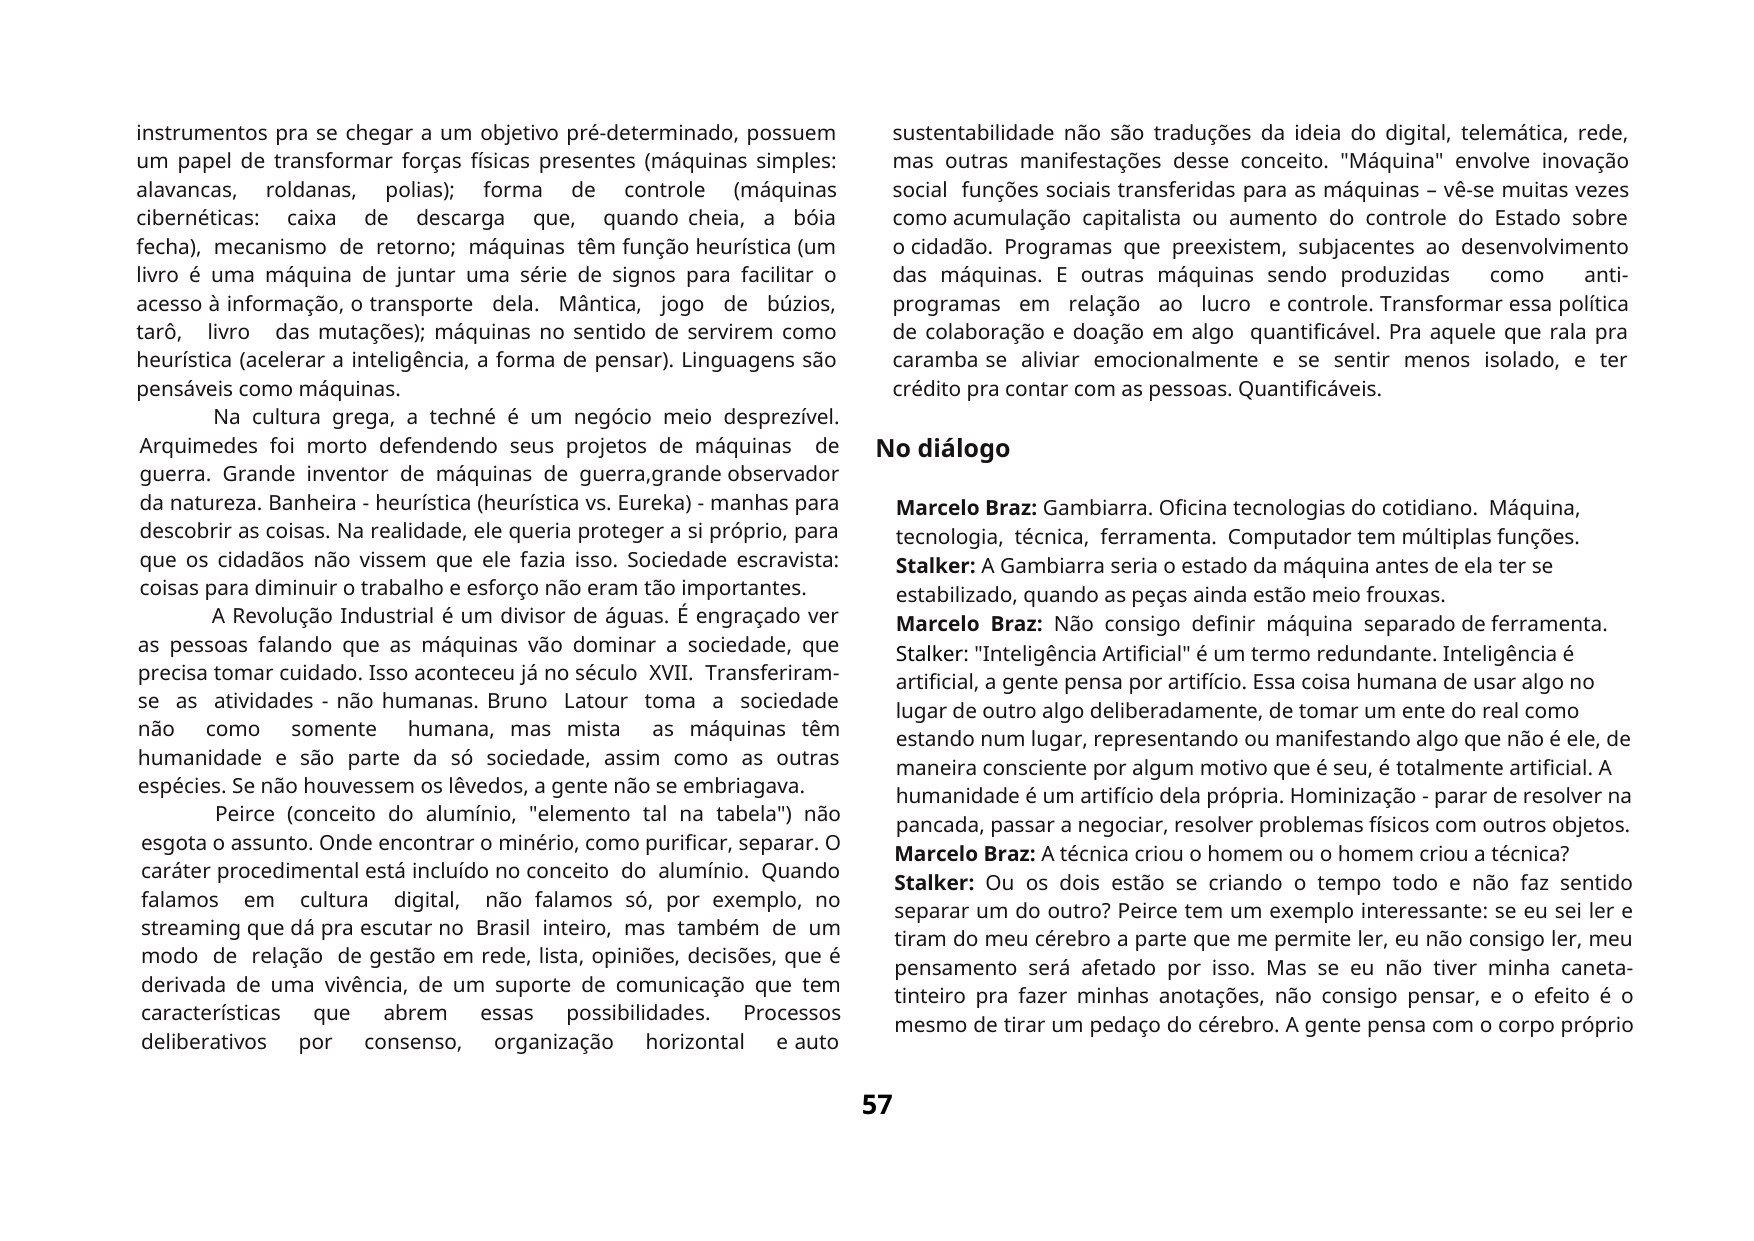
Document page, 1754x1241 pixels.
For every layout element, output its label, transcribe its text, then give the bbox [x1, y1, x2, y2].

text Marcelo Braz: A técnica criou o homem ou o homem criou a técnica? [894, 839, 1650, 868]
text Marcelo Braz: Não consigo definir máquina separado de ferramenta. [896, 609, 1650, 638]
text Marcelo Braz: Gambiarra. Oficina tecnologias do cotidiano. Máquina, tecnologia, técnica, ferramenta. Computador tem múltiplas funções. [896, 493, 1650, 550]
text instrumentos pra se chegar a um objetivo pré-determinado, possuem um papel de transformar forças físicas presentes (máquinas simples: alavancas, roldanas, polias); forma de controle (máquinas cibernéticas: caixa de descarga que, quando cheia, a bóia fecha), mecanismo de retorno; máquinas têm função heurística (um livro é uma máquina de juntar uma série de signos para facilitar o acesso à informação, o transporte dela. Mântica, jogo de búzios, tarô, livro das mutações); máquinas no sentido de servirem como heurística (acelerar a inteligência, a forma de pensar). Linguagens são pensáveis como máquinas. [136, 118, 837, 402]
text No diálogo [864, 431, 1630, 465]
text Peirce (conceito do alumínio, "elemento tal na tabela") não esgota o assunto. Onde encontrar o minério, como purificar, separar. O caráter procedimental está incluído no conceito do alumínio. Quando falamos em cultura digital, não falamos só, por exemplo, no streaming que dá pra escutar no Brasil inteiro, mas também de um modo de relação de gestão em rede, lista, opiniões, decisões, que é derivada de uma vivência, de um suporte de comunicação que tem características que abrem essas possibilidades. Processos deliberativos por consenso, organização horizontal e auto [141, 799, 842, 1055]
text sustentabilidade não são traduções da ideia do digital, telemática, rede, mas outras manifestações desse conceito. "Máquina" envolve inovação social ­ funções sociais transferidas para as máquinas – vê-se muitas vezes como acumulação capitalista ou aumento do controle do Estado sobre o cidadão. Programas que preexistem, subjacentes ao desenvolvimento das máquinas. E outras máquinas sendo produzidas como anti-programas em relação ao lucro e controle. Transformar essa política de colaboração e doação em algo quantificável. Pra aquele que rala pra caramba se aliviar emocionalmente e se sentir menos isolado, e ter crédito pra contar com as pessoas. Quantificáveis. [892, 118, 1630, 402]
text Stalker: Ou os dois estão se criando o tempo todo e não faz sentido separar um do outro? Peirce tem um exemplo interessante: se eu sei ler e tiram do meu cérebro a parte que me permite ler, eu não consigo ler, meu pensamento será afetado por isso. Mas se eu não tiver minha caneta-tinteiro pra fazer minhas anotações, não consigo pensar, e o efeito é o mesmo de tirar um pedaço do cérebro. A gente pensa com o corpo próprio [894, 868, 1634, 1038]
text Stalker: A Gambiarra seria o estado da máquina antes de ela ter se estabilizado, quando as peças ainda estão meio frouxas. [896, 551, 1650, 608]
text Na cultura grega, a techné é um negócio meio desprezível. Arquimedes foi morto defendendo seus projetos de máquinas de guerra. Grande inventor de máquinas de guerra,grande observador da natureza. Banheira - heurística (heurística vs. Eureka) - manhas para descobrir as coisas. Na realidade, ele queria proteger a si próprio, para que os cidadãos não vissem que ele fazia isso. Sociedade escravista: coisas para diminuir o trabalho e esforço não eram tão importantes. [139, 402, 840, 602]
text A Revolução Industrial é um divisor de águas. É engraçado ver as pessoas falando que as máquinas vão dominar a sociedade, que precisa tomar cuidado. Isso aconteceu já no século XVII. Transferiram-se as atividades - não humanas. Bruno Latour toma a sociedade não como somente humana, mas mista ­ as máquinas têm humanidade e são parte da só sociedade, assim como as outras espécies. Se não houvessem os lêvedos, a gente não se embriagava. [138, 602, 840, 799]
text Stalker: "Inteligência Artificial" é um termo redundante. Inteligência é artificial, a gente pensa por artifício. Essa coisa humana de usar algo no lugar de outro algo deliberadamente, de tomar um ente do real como estando num lugar, representando ou manifestando algo que não é ele, de maneira consciente por algum motivo que é seu, é totalmente artificial. A humanidade é um artifício dela própria. Hominização - parar de resolver na pancada, passar a negociar, resolver problemas físicos com outros objetos. [896, 639, 1650, 838]
